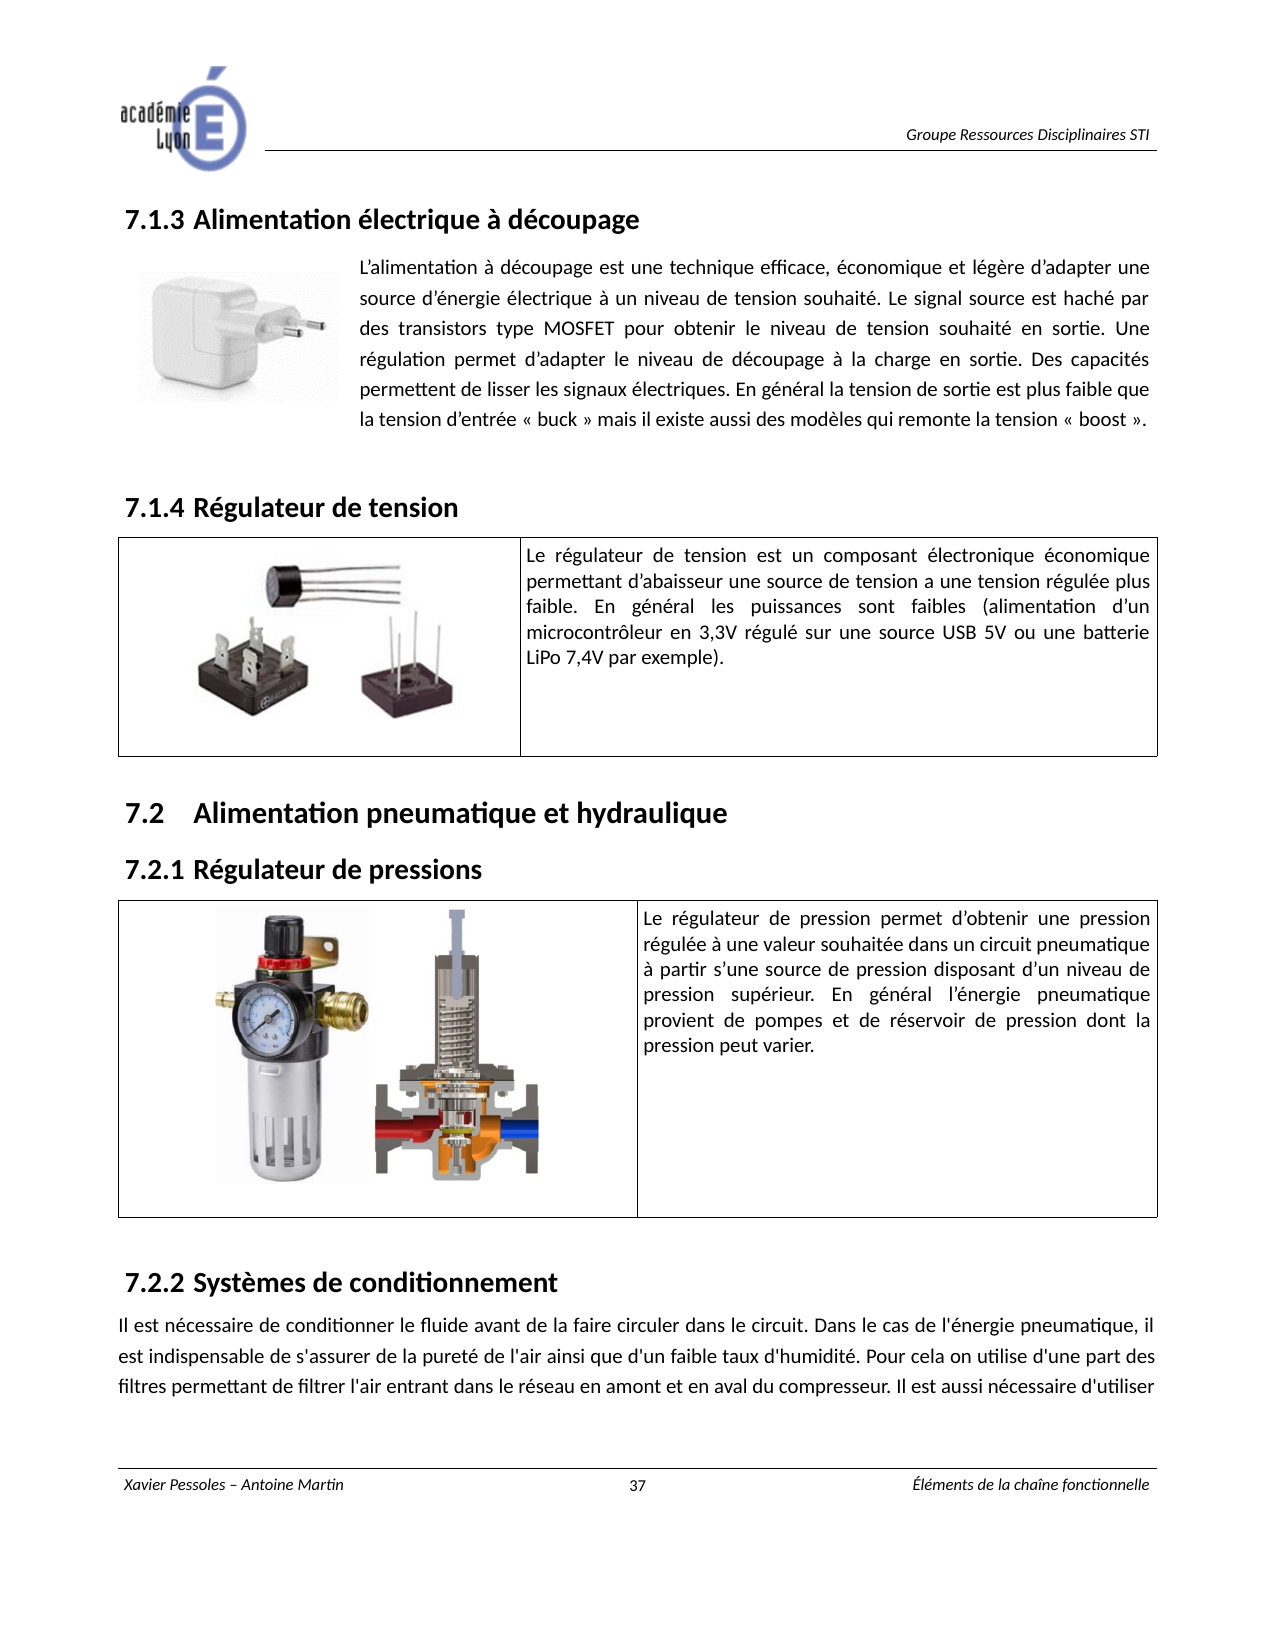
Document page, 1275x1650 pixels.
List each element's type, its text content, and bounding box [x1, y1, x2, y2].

picture [121, 66, 247, 173]
picture [173, 542, 465, 726]
table_header [119, 901, 637, 1217]
subtitle Régulateur de pressions [118, 851, 1157, 887]
subtitle Systèmes de conditionnement [118, 1264, 1157, 1300]
table_header Le régulateur de pression permet d’obtenir une pression régulée à une valeur souhaitée dans un circuit pneumatique à partir s’une source de pression disposant d’un niveau de pression supérieur. En général l’énergie pneumatique provient de pompes et de réservoir de pression dont la pression peut varier. [638, 901, 1157, 1217]
text Il est nécessaire de conditionner le fluide avant de la faire circuler dans le circuit. Dans le cas de l'énergie pneumatique, il est indispensable de s'assurer de la pureté de l'air ainsi que d'un faible taux d'humidité. Pour cela on utilise d'une part des filtres permettant de filtrer l'air entrant dans le réseau en amont et en aval du compresseur. Il est aussi nécessaire d'utiliser [118, 1313, 1157, 1399]
subtitle Régulateur de tension [118, 489, 1157, 524]
table_header Le régulateur de tension est un composant électronique économique permettant d’abaisseur une source de tension a une tension régulée plus faible. En général les puissances sont faibles (alimentation d’un microcontrôleur en 3,3V régulé sur une source USB 5V ou une batterie LiPo 7,4V par exemple). [521, 538, 1157, 756]
picture [139, 272, 339, 402]
table_header [119, 538, 520, 756]
subtitle Alimentation pneumatique et hydraulique [118, 793, 1157, 831]
subtitle Alimentation électrique à découpage [118, 201, 1157, 236]
table_header L’alimentation à découpage est une technique efficace, économique et légère d’adapter une source d’énergie électrique à un niveau de tension souhaité. Le signal source est haché par des transistors type MOSFET pour obtenir le niveau de tension souhaité en sortie. Une régulation permet d’adapter le niveau de découpage à la charge en sortie. Des capacités permettent de lisser les signaux électriques. En général la tension de sortie est plus faible que la tension d’entrée « buck » mais il existe aussi des modèles qui remonte la tension « boost ». [354, 249, 1157, 441]
table_header [118, 249, 354, 441]
picture [211, 905, 544, 1186]
